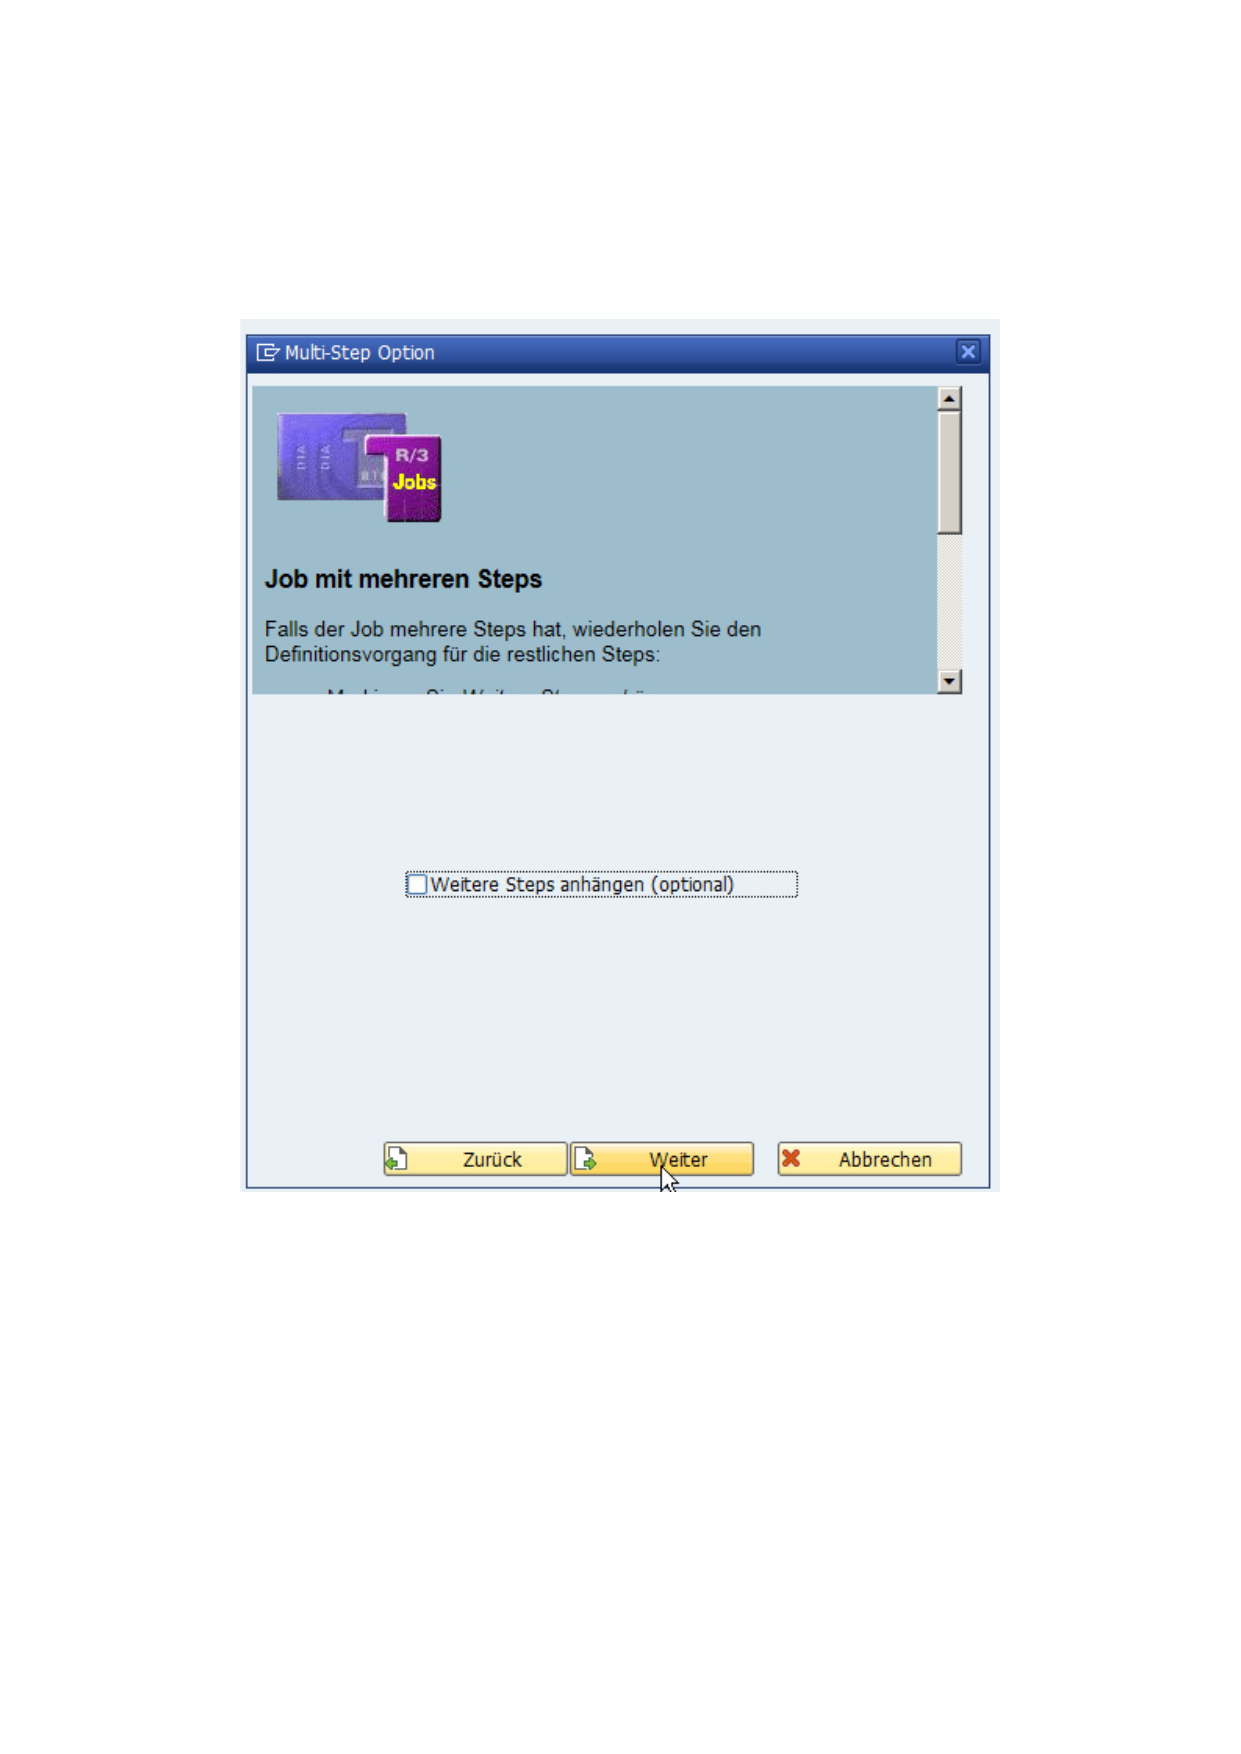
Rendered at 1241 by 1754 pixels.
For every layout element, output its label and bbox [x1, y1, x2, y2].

picture [240, 319, 1000, 1192]
